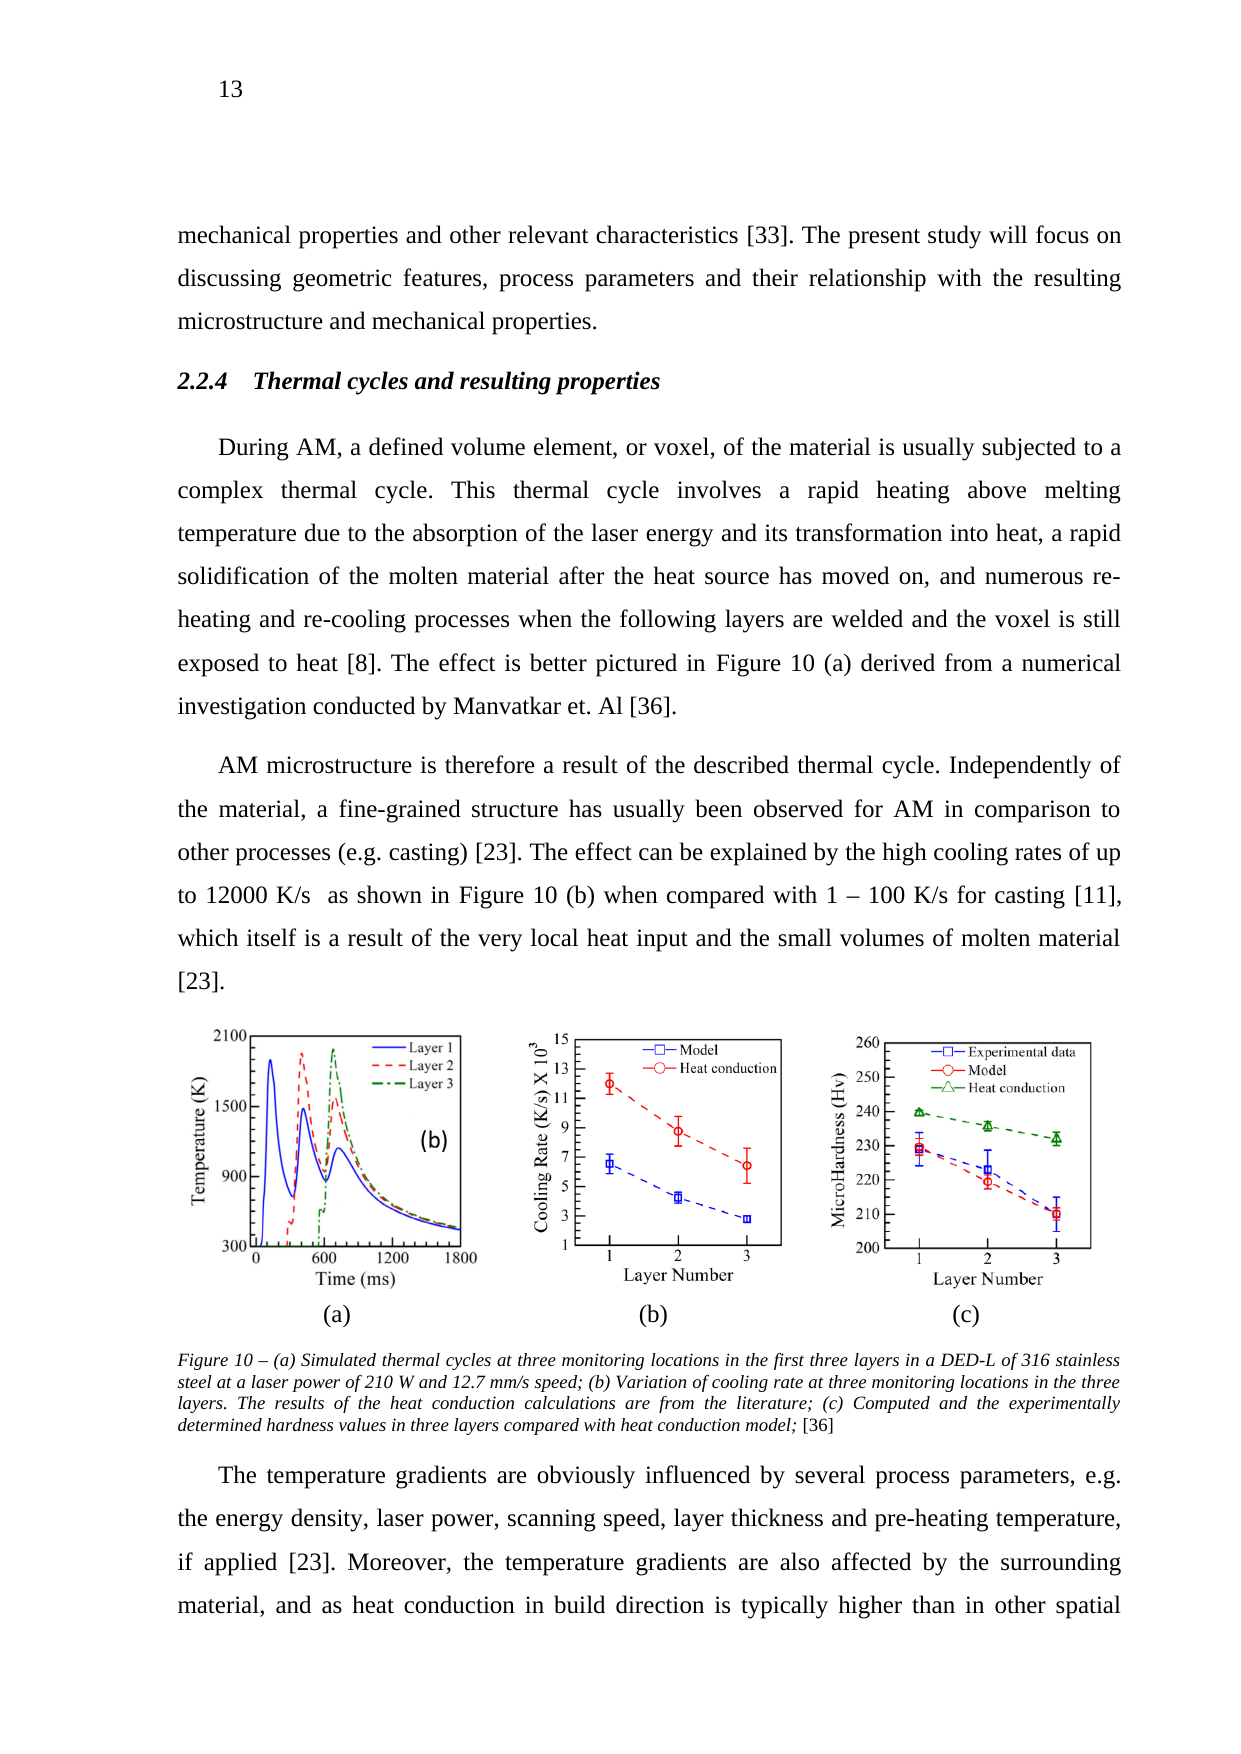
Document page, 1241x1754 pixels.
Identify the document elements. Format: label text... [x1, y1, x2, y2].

text During AM, a defined volume element, or voxel, of the material is usually subjected to a complex thermal cycle. This thermal cycle involves a rapid heating above melting temperature due to the absorption of the laser energy and its transformation into heat, a rapid solidification of the molten material after the heat source has moved on, and numerous re-heating and re-cooling processes when the following layers are welded and the voxel is still exposed to heat [8]. The effect is better pictured in Figure 10 (a) derived from a numerical investigation conducted by Manvatkar et. Al [36]. [177, 432, 1122, 719]
table_header [177, 1026, 188, 1299]
picture [826, 1026, 1105, 1293]
table_header [485, 1026, 496, 1299]
text The temperature gradients are obviously influenced by several process parameters, e.g. the energy density, laser power, scanning speed, layer thickness and pre-heating temperature, if applied [23]. Moreover, the temperature gradients are also affected by the surrounding material, and as heat conduction in build direction is typically higher than in other spatial [177, 1460, 1122, 1618]
text mechanical properties and other relevant characteristics [33]. The present study will focus on discussing geometric features, process parameters and their relationship with the resulting microstructure and mechanical properties. [177, 220, 1122, 335]
text Figure 10 – (a) Simulated thermal cycles at three monitoring locations in the first three layers in a DED-L of 316 stainless steel at a laser power of 210 W and 12.7 mm/s speed; (b) Variation of cooling rate at three monitoring locations in the three layers. The results of the heat conduction calculations are from the literature; (c) Computed and the experimentally determined hardness values in three layers compared with heat conduction model; [36] [177, 1349, 1122, 1435]
subtitle Thermal cycles and resulting properties [177, 366, 1122, 394]
picture [188, 1026, 485, 1299]
table_header [810, 1026, 1122, 1299]
text AM microstructure is therefore a result of the described thermal cycle. Independently of the material, a fine-grained structure has usually been observed for AM in comparison to other processes (e.g. casting) [23]. The effect can be explained by the high cooling rates of up to 12000 K/s as shown in Figure 10 (b) when compared with 1 – 100 K/s for casting [11], which itself is a result of the very local heat input and the small volumes of molten material [23]. [177, 751, 1122, 995]
picture [517, 1026, 789, 1292]
table_cell (c) [810, 1299, 1122, 1327]
table_cell (a) [177, 1299, 496, 1327]
table_header [496, 1026, 809, 1299]
table_cell (b) [496, 1299, 809, 1327]
